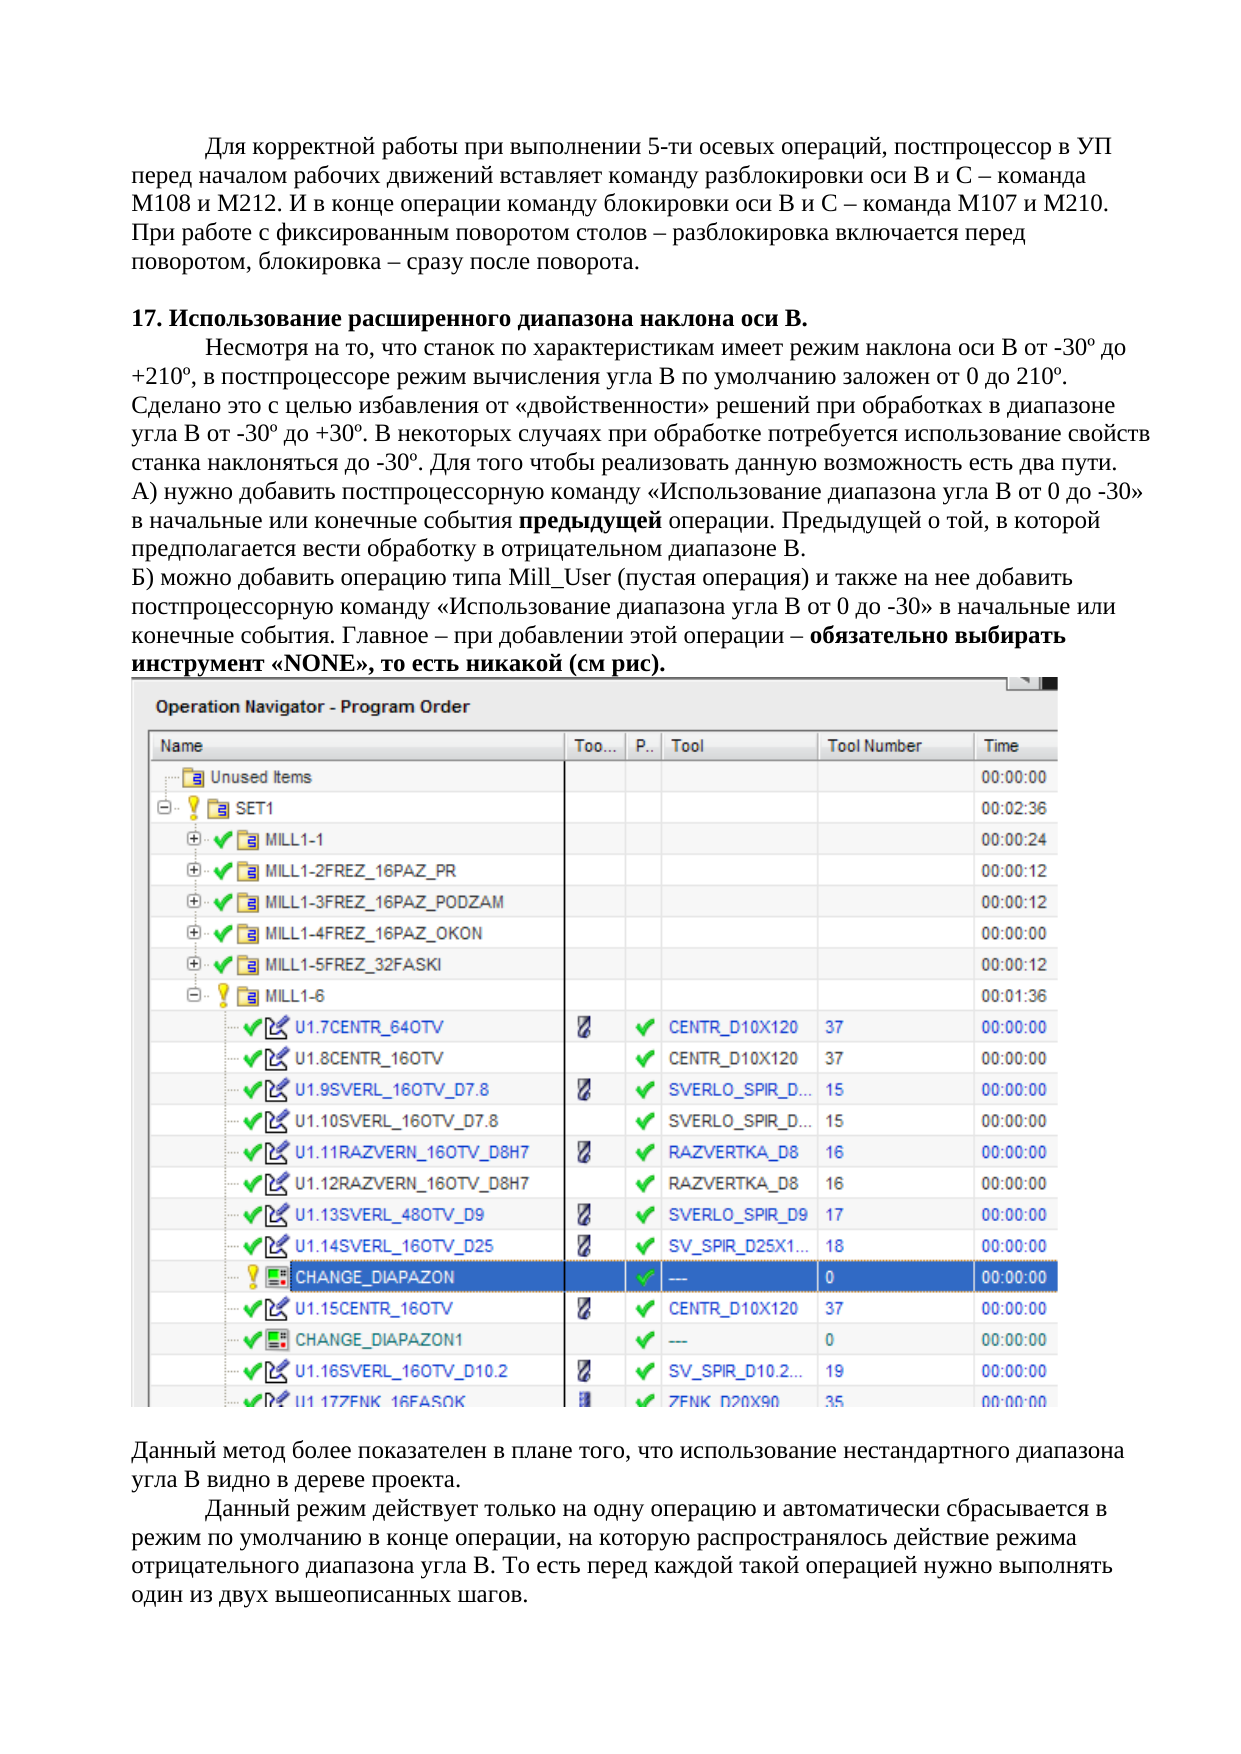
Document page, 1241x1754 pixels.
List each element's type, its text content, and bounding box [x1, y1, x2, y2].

picture [131, 677, 1058, 1407]
text А) нужно добавить постпроцессорную команду «Использование диапазона угла В от 0 до -30» в начальные или конечные события предыдущей операции. Предыдущей о той, в которой предполагается вести обработку в отрицательном диапазоне В. [131, 476, 1152, 562]
text Данный метод более показателен в плане того, что использование нестандартного диапазона угла В видно в дереве проекта. [131, 1436, 1152, 1493]
text Для корректной работы при выполнении 5-ти осевых операций, постпроцессор в УП перед началом рабочих движений вставляет команду разблокировки оси В и С – команда М108 и М212. И в конце операции команду блокировки оси В и С – команда М107 и М210. При работе с фиксированным поворотом столов – разблокировка включается перед поворотом, блокировка – сразу после поворота. [131, 131, 1152, 275]
text Данный режим действует только на одну операцию и автоматически сбрасывается в режим по умолчанию в конце операции, на которую распространялось действие режима отрицательного диапазона угла В. То есть перед каждой такой операцией нужно выполнять один из двух вышеописанных шагов. [131, 1493, 1152, 1608]
text Б) можно добавить операцию типа Mill_User (пустая операция) и также на нее добавить постпроцессорную команду «Использование диапазона угла В от 0 до -30» в начальные или конечные события. Главное – при добавлении этой операции – обязательно выбирать инструмент «NONE», то есть никакой (см рис). [131, 562, 1152, 677]
text 17. Использование расширенного диапазона наклона оси В. [131, 303, 1152, 332]
text Несмотря на то, что станок по характеристикам имеет режим наклона оси В от -30º до +210º, в постпроцессоре режим вычисления угла В по умолчанию заложен от 0 до 210º. Сделано это с целью избавления от «двойственности» решений при обработках в диапазоне угла В от -30º до +30º. В некоторых случаях при обработке потребуется использование свойств станка наклоняться до -30º. Для того чтобы реализовать данную возможность есть два пути. [131, 332, 1152, 476]
